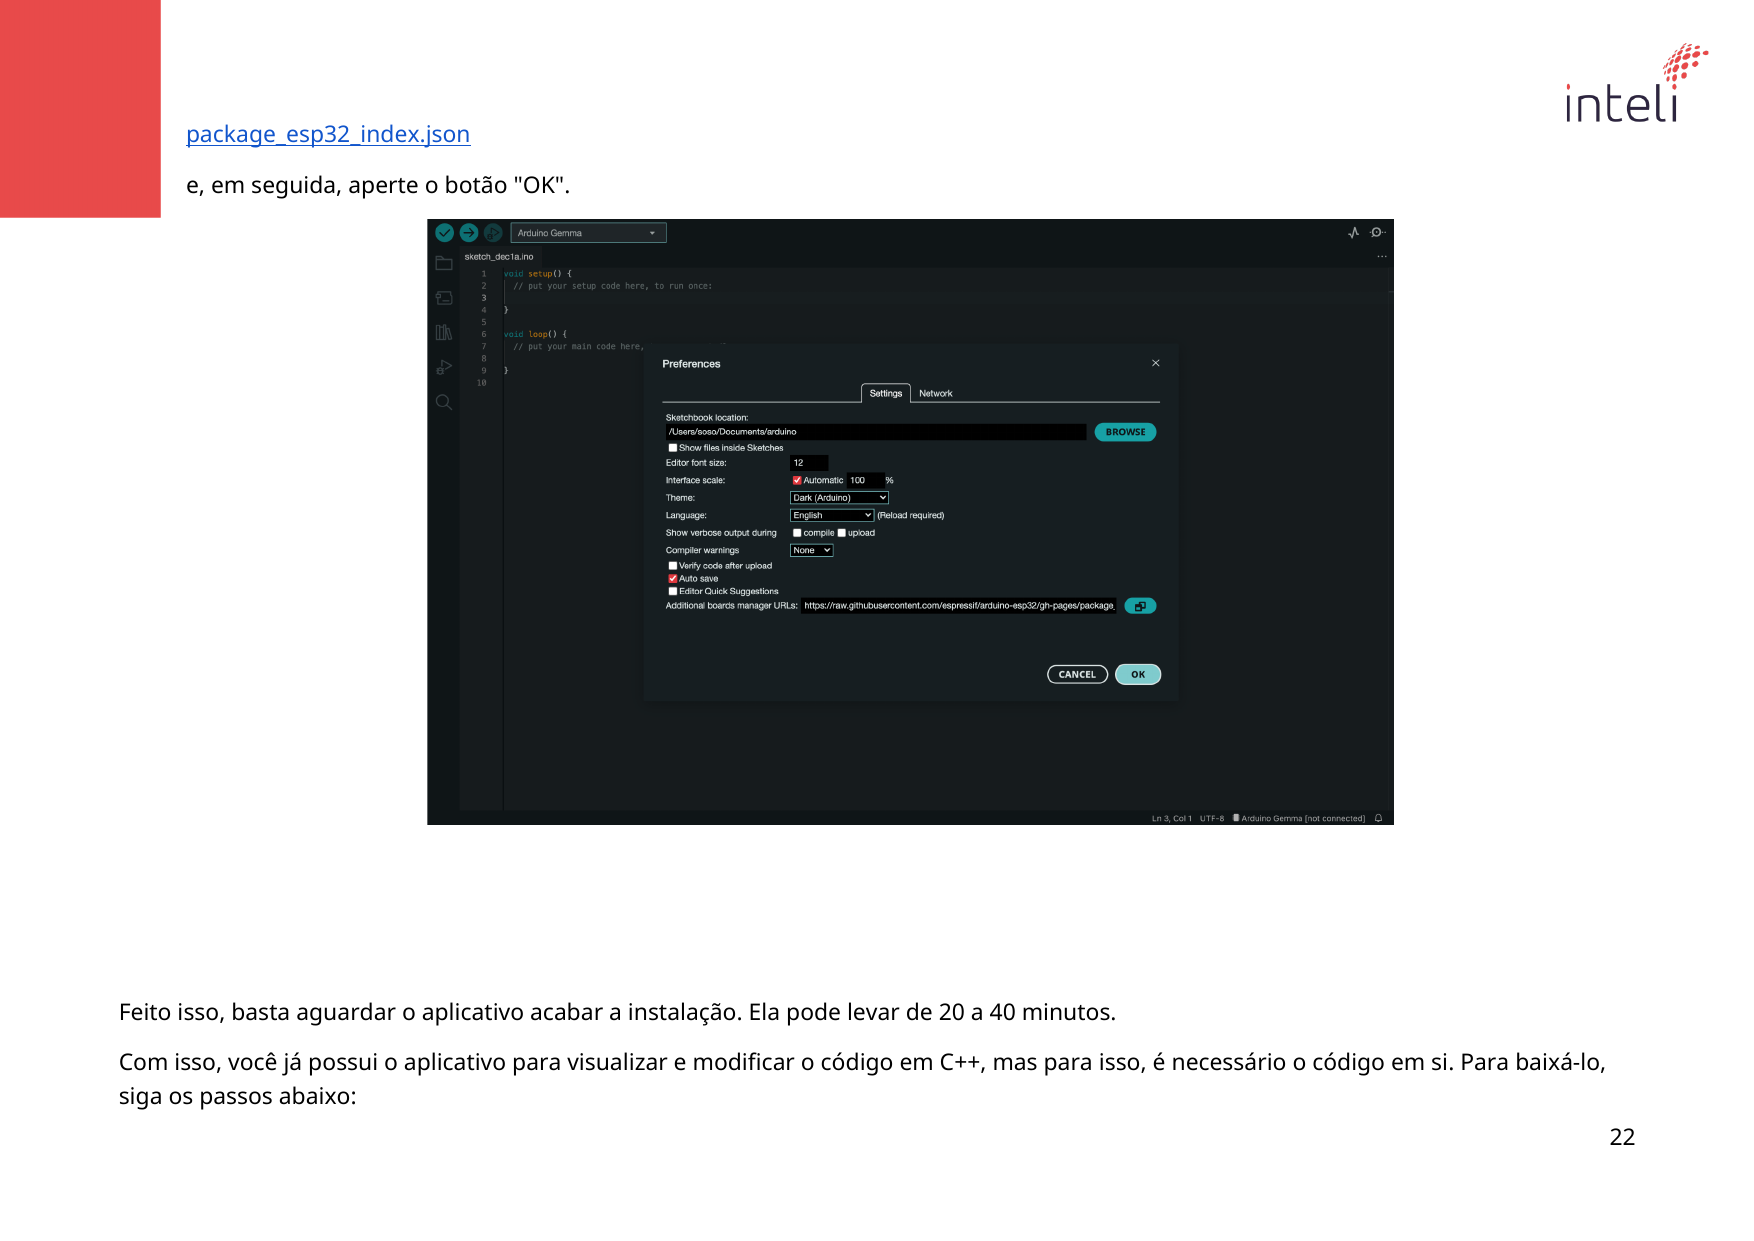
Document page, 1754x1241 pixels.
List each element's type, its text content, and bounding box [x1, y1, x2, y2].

text package_esp32_index.json [118, 118, 1636, 150]
text Com isso, você já possui o aplicativo para visualizar e modificar o código em C++, mas para isso, é necessário o código em si. Para baixá-lo, siga os passos abaixo: [118, 1046, 1636, 1111]
picture [427, 219, 1394, 825]
picture [0, 0, 161, 218]
text Feito isso, basta aguardar o aplicativo acabar a instalação. Ela pode levar de 20 a 40 minutos. [118, 996, 1636, 1027]
picture [1566, 43, 1709, 122]
text e, em seguida, aperte o botão "OK". [118, 169, 1636, 200]
